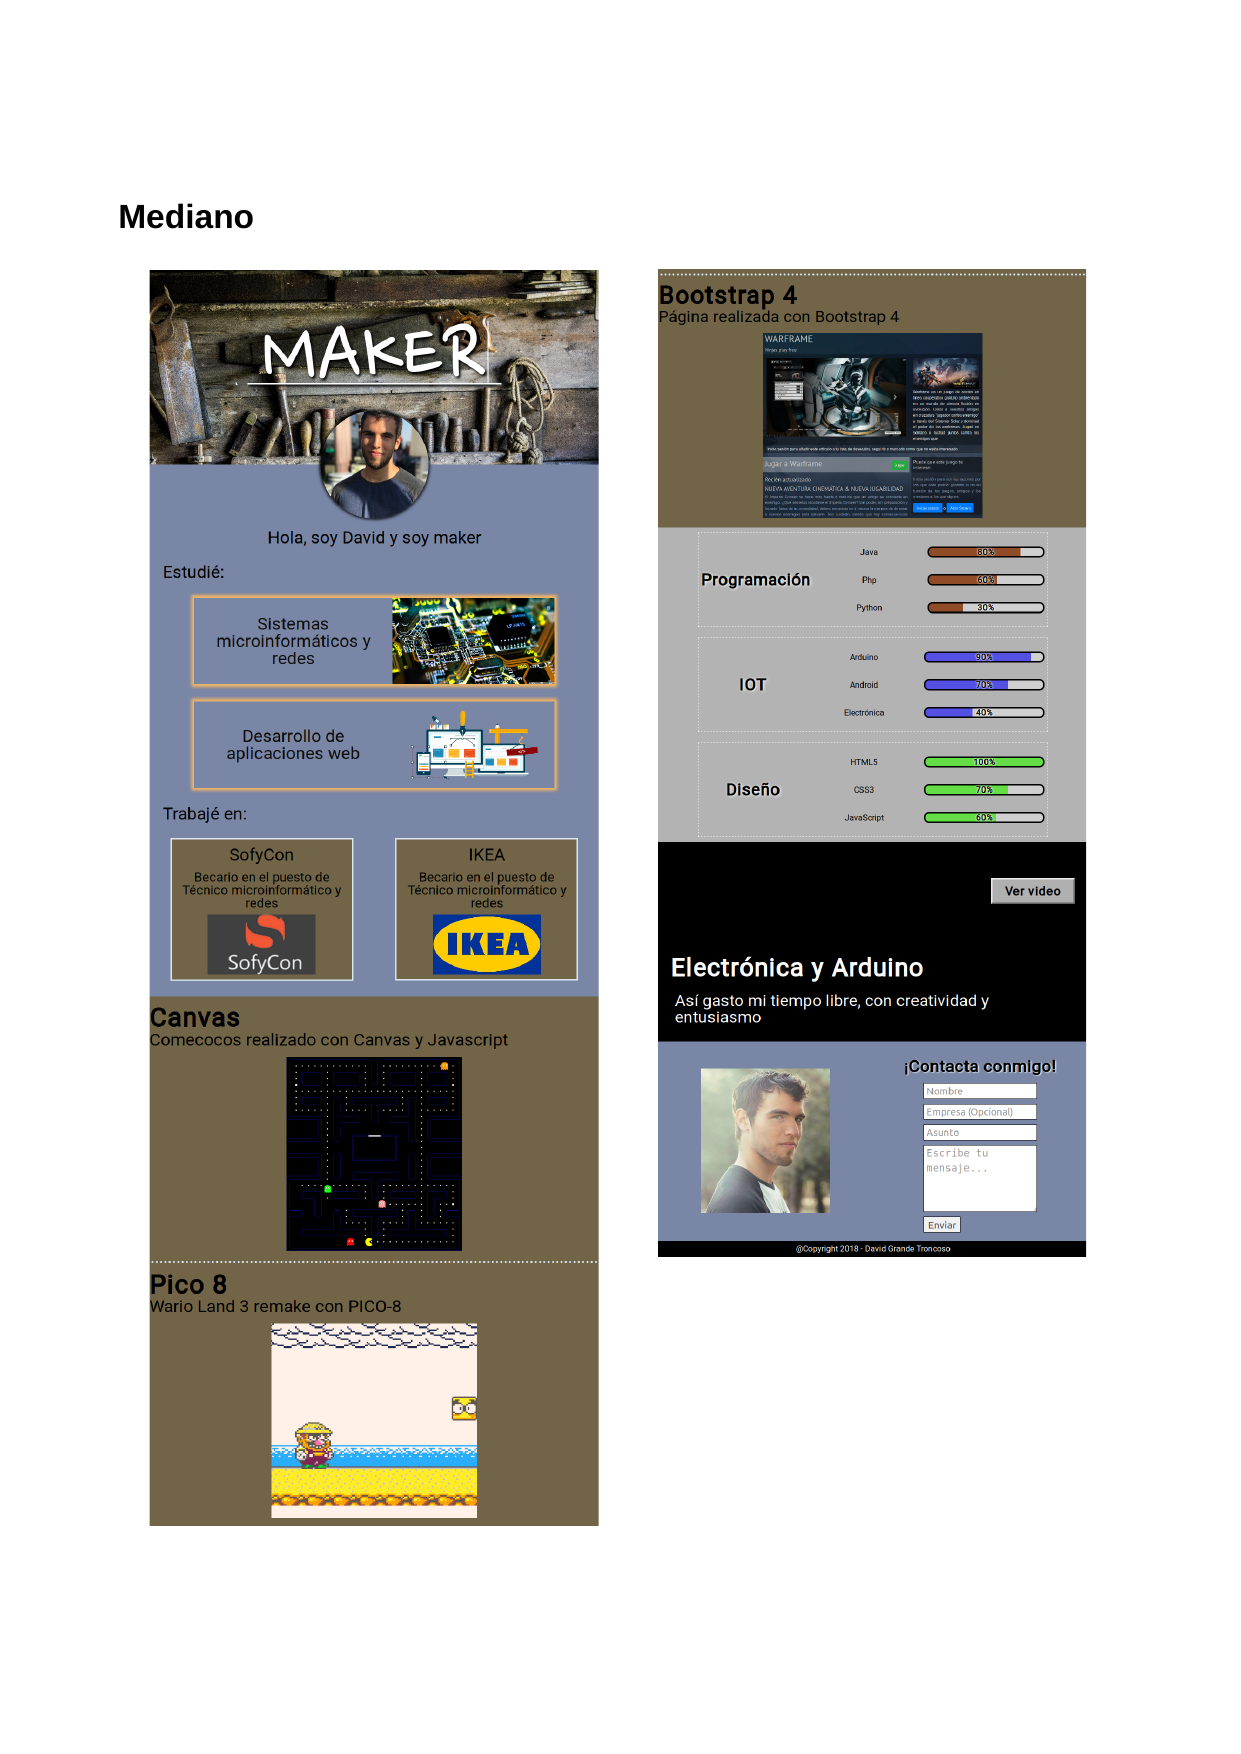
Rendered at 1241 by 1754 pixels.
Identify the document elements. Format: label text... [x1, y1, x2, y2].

subtitle Mediano [118, 197, 1122, 236]
